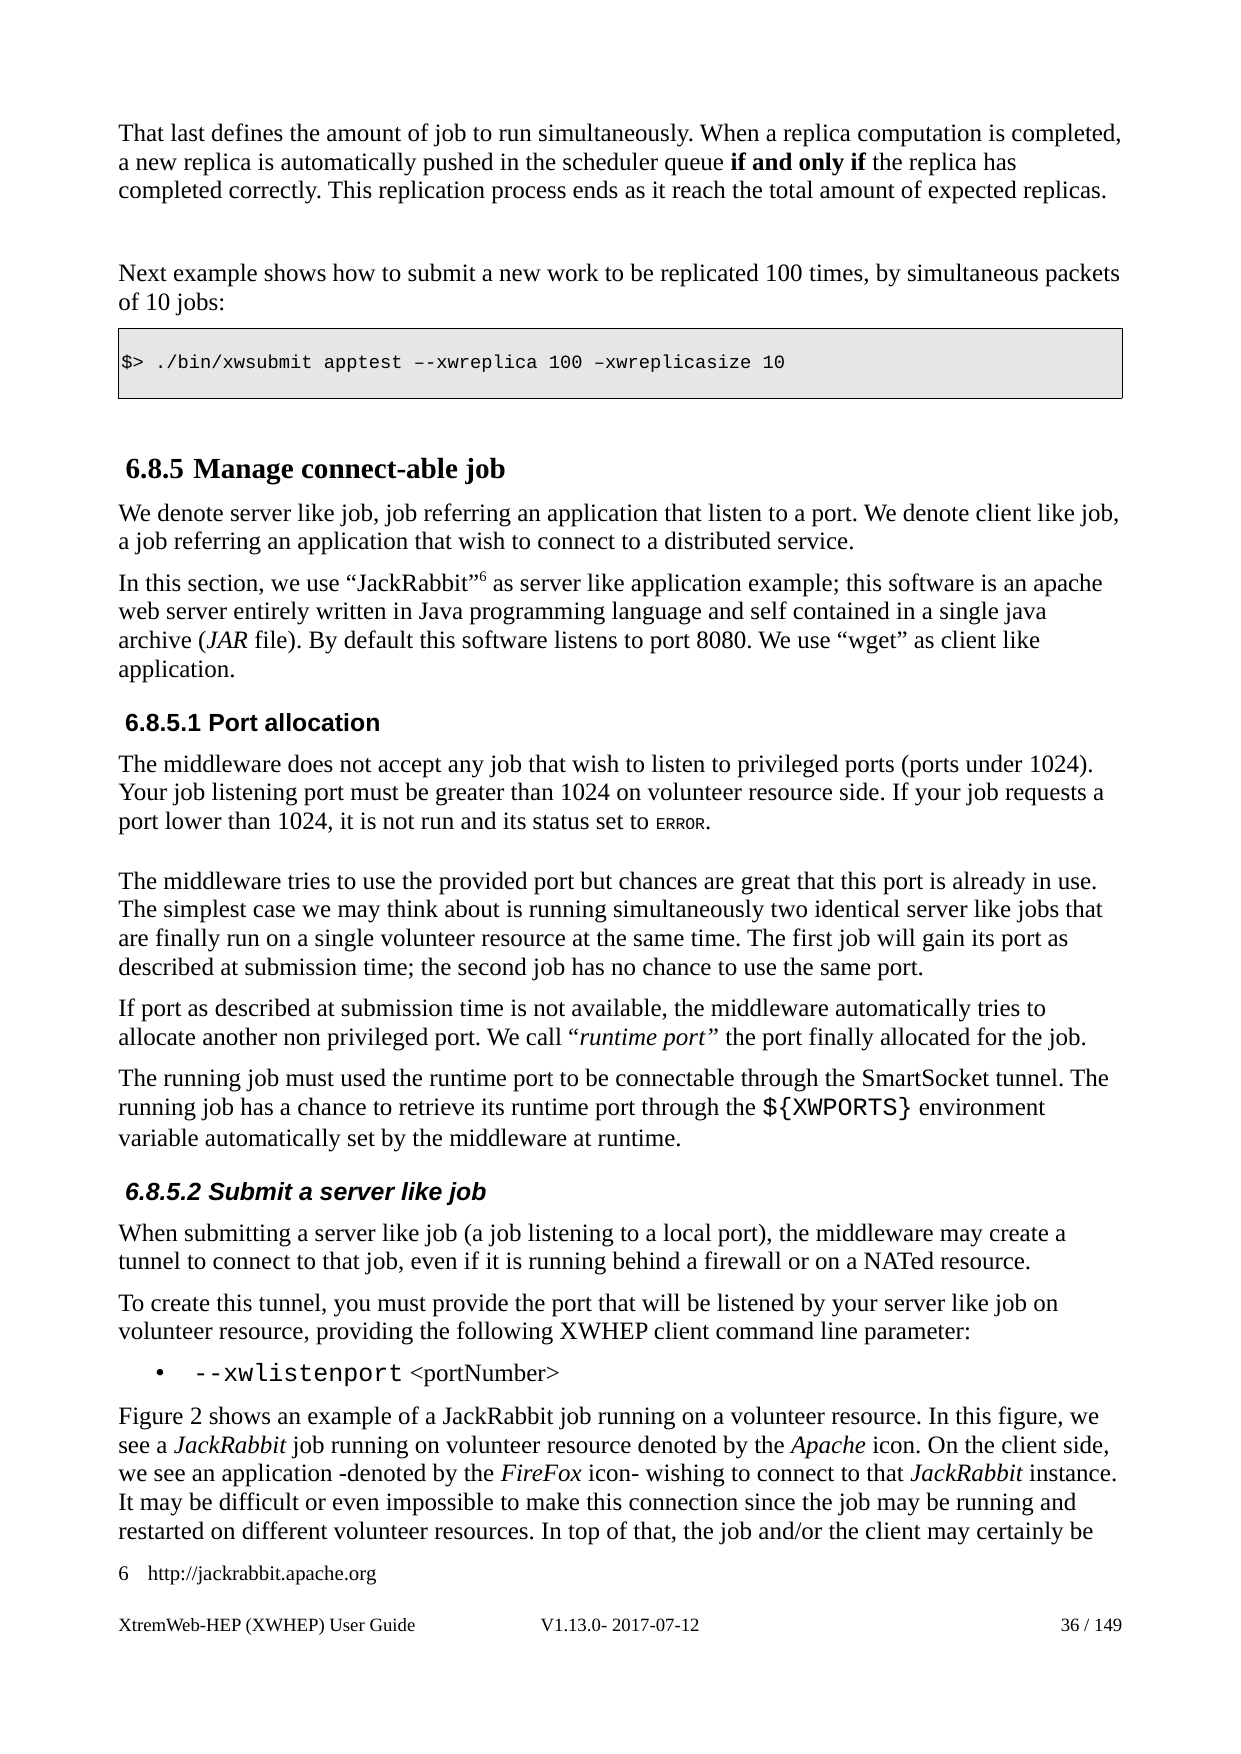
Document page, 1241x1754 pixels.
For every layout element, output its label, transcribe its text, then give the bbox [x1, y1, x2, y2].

text That last defines the amount of job to run simultaneously. When a replica computation is completed, a new replica is automatically pushed in the scheduler queue if and only if the replica has completed correctly. This replication process ends as it reach the total amount of expected replicas. [118, 118, 1122, 204]
subtitle Submit a server like job [118, 1177, 1122, 1205]
text To create this tunnel, you must provide the port that will be listened by your server like job on volunteer resource, providing the following XWHEP client command line parameter: [118, 1288, 1122, 1345]
list --xwlistenport <portNumber> [156, 1358, 1122, 1388]
text We denote server like job, job referring an application that listen to a port. We denote client like job, a job referring an application that wish to connect to a distributed service. [118, 498, 1122, 555]
subtitle Manage connect-able job [118, 452, 1122, 485]
text Figure 2 shows an example of a JackRabbit job running on a volunteer resource. In this figure, we see a JackRabbit job running on volunteer resource denoted by the Apache icon. On the client side, we see an application -denoted by the FireFox icon- wishing to connect to that JackRabbit instance. It may be difficult or even impossible to make this connection since the job may be running and restarted on different volunteer resources. In top of that, the job and/or the client may certainly be [118, 1401, 1122, 1545]
text If port as described at submission time is not available, the middleware automatically tries to allocate another non privileged port. We call “runtime port” the port finally allocated for the job. [118, 993, 1122, 1051]
subtitle Port allocation [118, 708, 1122, 736]
text When submitting a server like job (a job listening to a local port), the middleware may create a tunnel to connect to that job, even if it is running behind a firewall or on a NATed resource. [118, 1218, 1122, 1275]
text $> ./bin/xwsubmit apptest –-xwreplica 100 –xwreplicasize 10 [119, 349, 1122, 371]
text The middleware does not accept any job that wish to listen to privileged ports (ports under 1024). Your job listening port must be greater than 1024 on volunteer resource side. If your job requests a port lower than 1024, it is not run and its status set to error. [118, 749, 1122, 837]
text In this section, we use “JackRabbit” as server like application example; this software is an apache web server entirely written in Java programming language and self contained in a single java archive (JAR file). By default this software listens to port 8080. We use “wget” as client like application. [118, 568, 1122, 683]
text Next example shows how to submit a new work to be replicated 100 times, by simultaneous packets of 10 jobs: [118, 258, 1122, 316]
text The middleware tries to use the provided port but chances are great that this port is already in use. The simplest case we may think about is running simultaneously two identical server like jobs that are finally run on a single volunteer resource at the same time. The first job will gain its port as described at submission time; the second job has no chance to use the same port. [118, 866, 1122, 981]
text The running job must used the runtime port to be connectable through the SmartSocket tunnel. The running job has a chance to retrieve its runtime port through the ${XWPORTS} environment variable automatically set by the middleware at runtime. [118, 1063, 1122, 1152]
text http://jackrabbit.apache.org [118, 1561, 1122, 1585]
